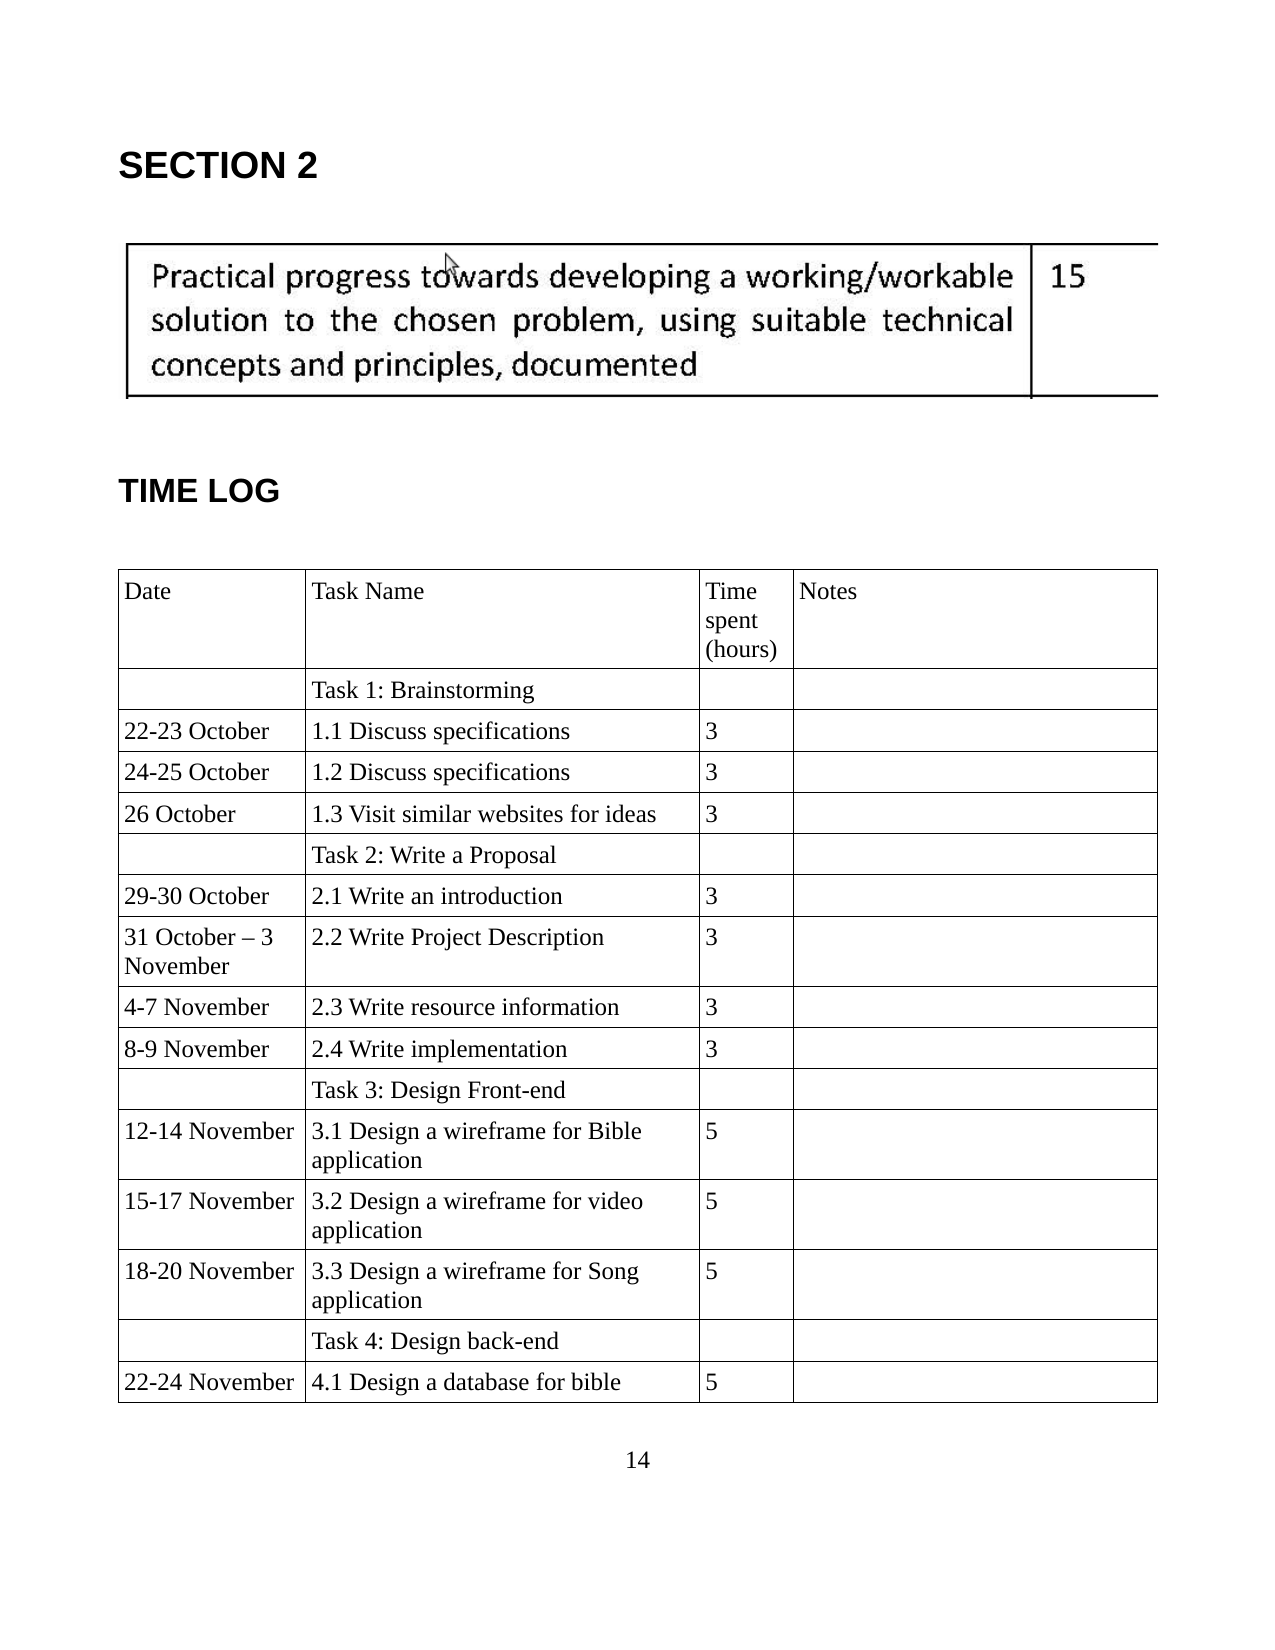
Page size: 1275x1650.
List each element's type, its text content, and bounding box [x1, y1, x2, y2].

table_cell 5 [700, 1250, 793, 1319]
table_cell 3.3 Design a wireframe for Song application [306, 1250, 699, 1319]
table_cell Task 1: Brainstorming [306, 669, 699, 709]
table_cell 15-17 November [119, 1180, 305, 1249]
table_cell 1.1 Discuss specifications [306, 710, 699, 751]
table_cell [794, 1028, 1157, 1068]
table_cell [794, 669, 1157, 709]
table_cell [794, 1362, 1157, 1402]
table_cell 3 [700, 752, 793, 792]
table_header Task Name [306, 570, 699, 668]
table_cell 3 [700, 793, 793, 833]
table_cell 5 [700, 1180, 793, 1249]
table_cell 5 [700, 1110, 793, 1179]
table_cell 2.4 Write implementation [306, 1028, 699, 1068]
table_cell Task 3: Design Front-end [306, 1069, 699, 1109]
table_header Time spent (hours) [700, 570, 793, 668]
subtitle SECTION 2 [118, 143, 1157, 187]
table_cell 31 October – 3 November [119, 917, 305, 986]
picture [114, 339, 1159, 399]
table_cell 8-9 November [119, 1028, 305, 1068]
table_cell 3 [700, 875, 793, 916]
table_cell 1.2 Discuss specifications [306, 752, 699, 792]
table_cell 5 [700, 1362, 793, 1402]
table_cell [119, 834, 305, 874]
table_cell [794, 1069, 1157, 1109]
table_cell 3 [700, 917, 793, 986]
table_cell 3 [700, 1028, 793, 1068]
table_cell [794, 793, 1157, 833]
table_cell 1.3 Visit similar websites for ideas [306, 793, 699, 833]
table_cell [794, 875, 1157, 916]
table_cell 22-23 October [119, 710, 305, 751]
table_cell [700, 669, 793, 709]
table_cell [794, 917, 1157, 986]
table_cell 2.1 Write an introduction [306, 875, 699, 916]
table_cell 3 [700, 987, 793, 1027]
table_cell 29-30 October [119, 875, 305, 916]
table_cell [794, 1320, 1157, 1361]
table_cell [119, 669, 305, 709]
table_cell 4.1 Design a database for bible [306, 1362, 699, 1402]
table_cell [700, 1069, 793, 1109]
table_cell [119, 1069, 305, 1109]
table_cell 3.1 Design a wireframe for Bible application [306, 1110, 699, 1179]
table_cell [794, 1110, 1157, 1179]
subtitle TIME LOG [118, 471, 1157, 509]
table_cell [700, 834, 793, 874]
table_cell [794, 987, 1157, 1027]
table_cell [794, 752, 1157, 792]
table_header Date [119, 570, 305, 668]
table_cell [794, 710, 1157, 751]
table_cell 4-7 November [119, 987, 305, 1027]
table_cell [794, 1250, 1157, 1319]
table_cell 3 [700, 710, 793, 751]
table_cell [794, 1180, 1157, 1249]
table_cell Task 2: Write a Proposal [306, 834, 699, 874]
table_cell 26 October [119, 793, 305, 833]
table_cell Task 4: Design back-end [306, 1320, 699, 1361]
table_cell 22-24 November [119, 1362, 305, 1402]
table_cell 2.2 Write Project Description [306, 917, 699, 986]
table_cell [794, 834, 1157, 874]
table_cell 24-25 October [119, 752, 305, 792]
table_cell 2.3 Write resource information [306, 987, 699, 1027]
table_cell 18-20 November [119, 1250, 305, 1319]
table_cell [700, 1320, 793, 1361]
table_header Notes [794, 570, 1157, 668]
table_cell [119, 1320, 305, 1361]
table_cell 12-14 November [119, 1110, 305, 1179]
table_cell 3.2 Design a wireframe for video application [306, 1180, 699, 1249]
